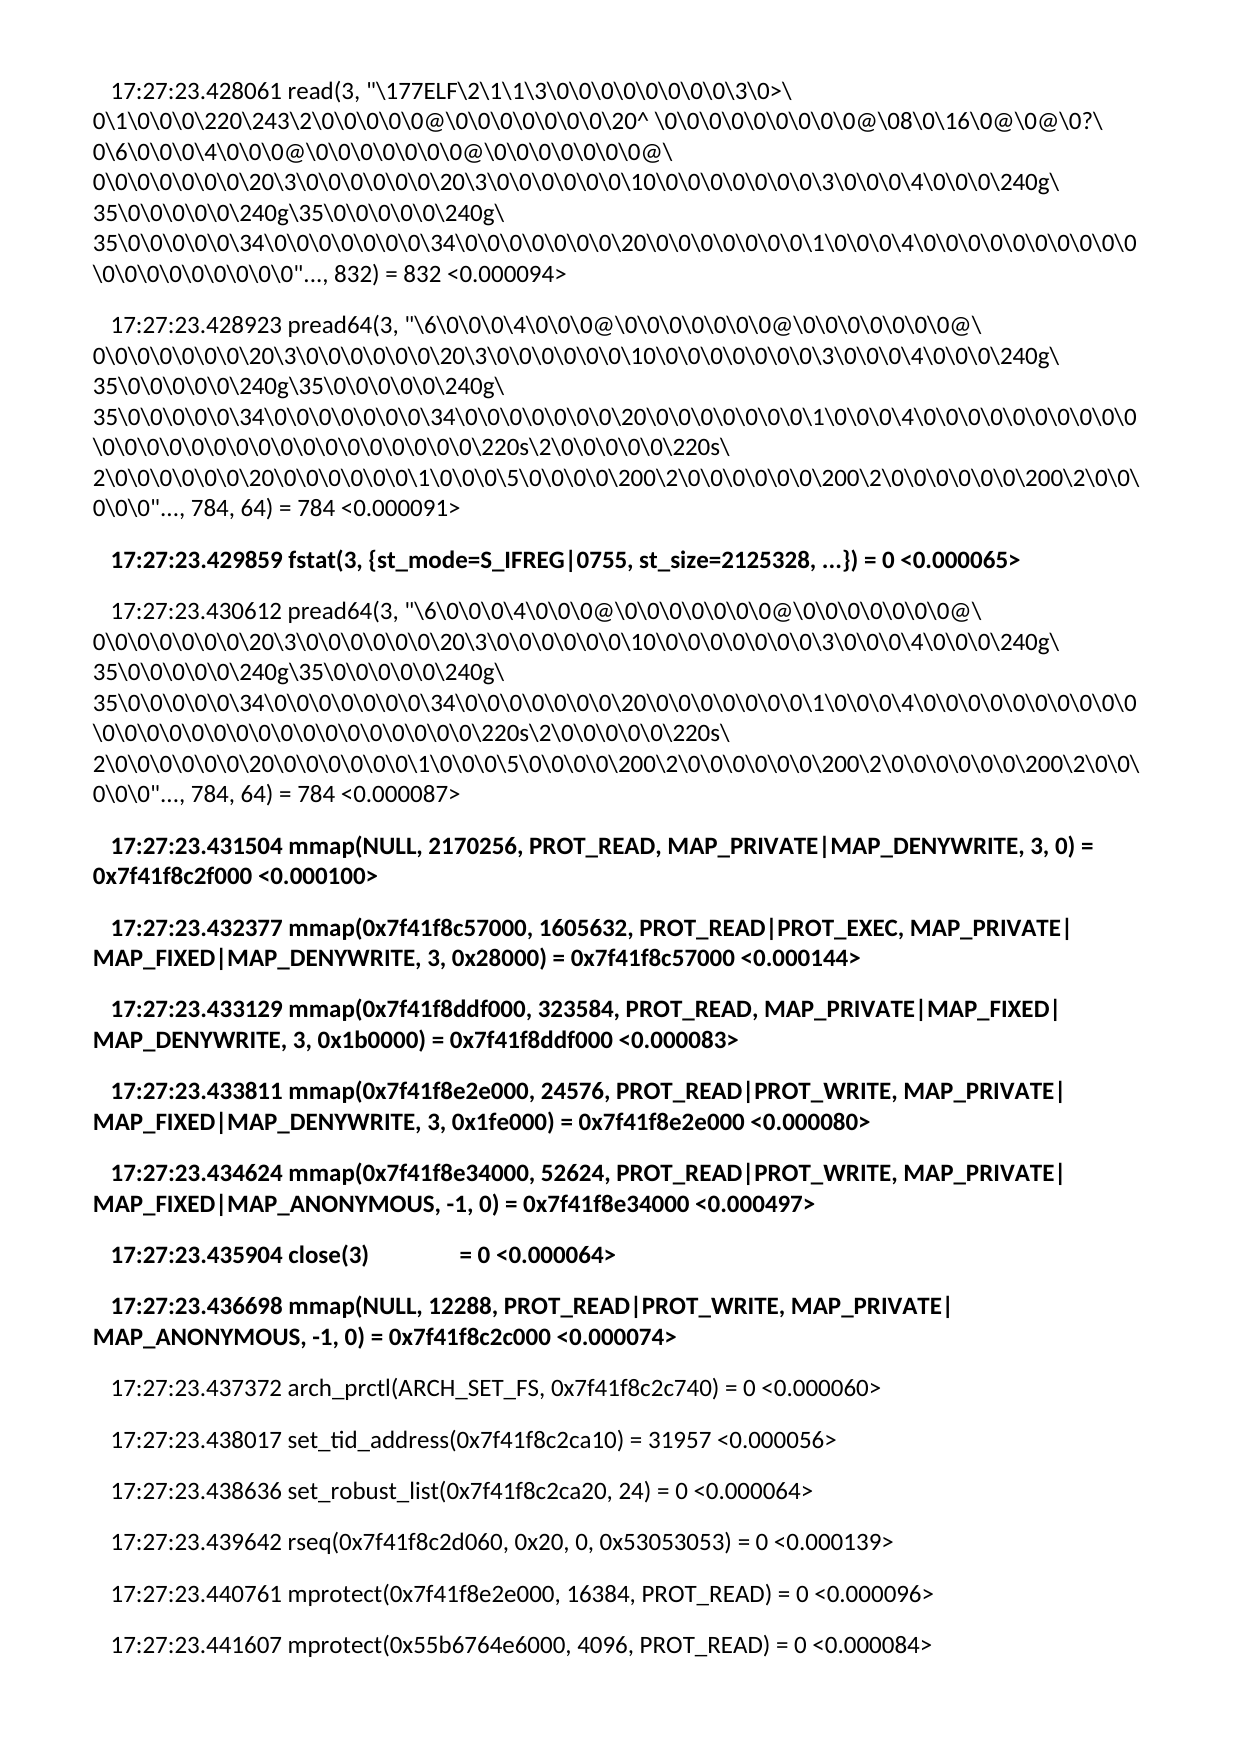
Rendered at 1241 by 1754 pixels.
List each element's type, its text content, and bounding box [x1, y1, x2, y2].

text 17:27:23.437372 arch_prctl(ARCH_SET_FS, 0x7f41f8c2c740) = 0 <0.000060> [93, 1372, 1147, 1403]
text 17:27:23.431504 mmap(NULL, 2170256, PROT_READ, MAP_PRIVATE|MAP_DENYWRITE, 3, 0) = 0x7f41f8c2f000 <0.000100> [93, 830, 1147, 891]
text 17:27:23.436698 mmap(NULL, 12288, PROT_READ|PROT_WRITE, MAP_PRIVATE|MAP_ANONYMOUS, -1, 0) = 0x7f41f8c2c000 <0.000074> [93, 1291, 1147, 1352]
text 17:27:23.440761 mprotect(0x7f41f8e2e000, 16384, PROT_READ) = 0 <0.000096> [93, 1578, 1147, 1608]
text 17:27:23.434624 mmap(0x7f41f8e34000, 52624, PROT_READ|PROT_WRITE, MAP_PRIVATE|MAP_FIXED|MAP_ANONYMOUS, -1, 0) = 0x7f41f8e34000 <0.000497> [93, 1157, 1147, 1218]
text 17:27:23.438636 set_robust_list(0x7f41f8c2ca20, 24) = 0 <0.000064> [93, 1475, 1147, 1506]
text 17:27:23.433129 mmap(0x7f41f8ddf000, 323584, PROT_READ, MAP_PRIVATE|MAP_FIXED|MAP_DENYWRITE, 3, 0x1b0000) = 0x7f41f8ddf000 <0.000083> [93, 993, 1147, 1054]
text 17:27:23.435904 close(3) = 0 <0.000064> [93, 1239, 1147, 1270]
text 17:27:23.433811 mmap(0x7f41f8e2e000, 24576, PROT_READ|PROT_WRITE, MAP_PRIVATE|MAP_FIXED|MAP_DENYWRITE, 3, 0x1fe000) = 0x7f41f8e2e000 <0.000080> [93, 1075, 1147, 1136]
text 17:27:23.439642 rseq(0x7f41f8c2d060, 0x20, 0, 0x53053053) = 0 <0.000139> [93, 1526, 1147, 1557]
text 17:27:23.429859 fstat(3, {st_mode=S_IFREG|0755, st_size=2125328, ...}) = 0 <0.000065> [93, 544, 1147, 574]
text 17:27:23.441607 mprotect(0x55b6764e6000, 4096, PROT_READ) = 0 <0.000084> [93, 1629, 1147, 1660]
text 17:27:23.428061 read(3, "\177ELF\2\1\1\3\0\0\0\0\0\0\0\0\3\0>\0\1\0\0\0\220\243\2\0\0\0\0\0@\0\0\0\0\0\0\0\20^ \0\0\0\0\0\0\0\0\0@\08\0\16\0@\0@\0?\0\6\0\0\0\4\0\0\0@\0\0\0\0\0\0\0@\0\0\0\0\0\0\0@\0\0\0\0\0\0\0\20\3\0\0\0\0\0\0\20\3\0\0\0\0\0\0\10\0\0\0\0\0\0\0\3\0\0\0\4\0\0\0\240g\35\0\0\0\0\0\240g\35\0\0\0\0\0\240g\35\0\0\0\0\0\34\0\0\0\0\0\0\0\34\0\0\0\0\0\0\0\20\0\0\0\0\0\0\0\1\0\0\0\4\0\0\0\0\0\0\0\0\0\0\0\0\0\0\0\0\0\0\0"..., 832) = 832 <0.000094> [93, 75, 1147, 289]
text 17:27:23.430612 pread64(3, "\6\0\0\0\4\0\0\0@\0\0\0\0\0\0\0@\0\0\0\0\0\0\0@\0\0\0\0\0\0\0\20\3\0\0\0\0\0\0\20\3\0\0\0\0\0\0\10\0\0\0\0\0\0\0\3\0\0\0\4\0\0\0\240g\35\0\0\0\0\0\240g\35\0\0\0\0\0\240g\35\0\0\0\0\0\34\0\0\0\0\0\0\0\34\0\0\0\0\0\0\0\20\0\0\0\0\0\0\0\1\0\0\0\4\0\0\0\0\0\0\0\0\0\0\0\0\0\0\0\0\0\0\0\0\0\0\0\0\0\0\0\220s\2\0\0\0\0\0\220s\2\0\0\0\0\0\0\20\0\0\0\0\0\0\1\0\0\0\5\0\0\0\0\200\2\0\0\0\0\0\0\200\2\0\0\0\0\0\0\200\2\0\0\0\0\0"..., 784, 64) = 784 <0.000087> [93, 595, 1147, 809]
text 17:27:23.438017 set_tid_address(0x7f41f8c2ca10) = 31957 <0.000056> [93, 1424, 1147, 1454]
text 17:27:23.432377 mmap(0x7f41f8c57000, 1605632, PROT_READ|PROT_EXEC, MAP_PRIVATE|MAP_FIXED|MAP_DENYWRITE, 3, 0x28000) = 0x7f41f8c57000 <0.000144> [93, 912, 1147, 973]
text 17:27:23.428923 pread64(3, "\6\0\0\0\4\0\0\0@\0\0\0\0\0\0\0@\0\0\0\0\0\0\0@\0\0\0\0\0\0\0\20\3\0\0\0\0\0\0\20\3\0\0\0\0\0\0\10\0\0\0\0\0\0\0\3\0\0\0\4\0\0\0\240g\35\0\0\0\0\0\240g\35\0\0\0\0\0\240g\35\0\0\0\0\0\34\0\0\0\0\0\0\0\34\0\0\0\0\0\0\0\20\0\0\0\0\0\0\0\1\0\0\0\4\0\0\0\0\0\0\0\0\0\0\0\0\0\0\0\0\0\0\0\0\0\0\0\0\0\0\0\220s\2\0\0\0\0\0\220s\2\0\0\0\0\0\0\20\0\0\0\0\0\0\1\0\0\0\5\0\0\0\0\200\2\0\0\0\0\0\0\200\2\0\0\0\0\0\0\200\2\0\0\0\0\0"..., 784, 64) = 784 <0.000091> [93, 309, 1147, 523]
